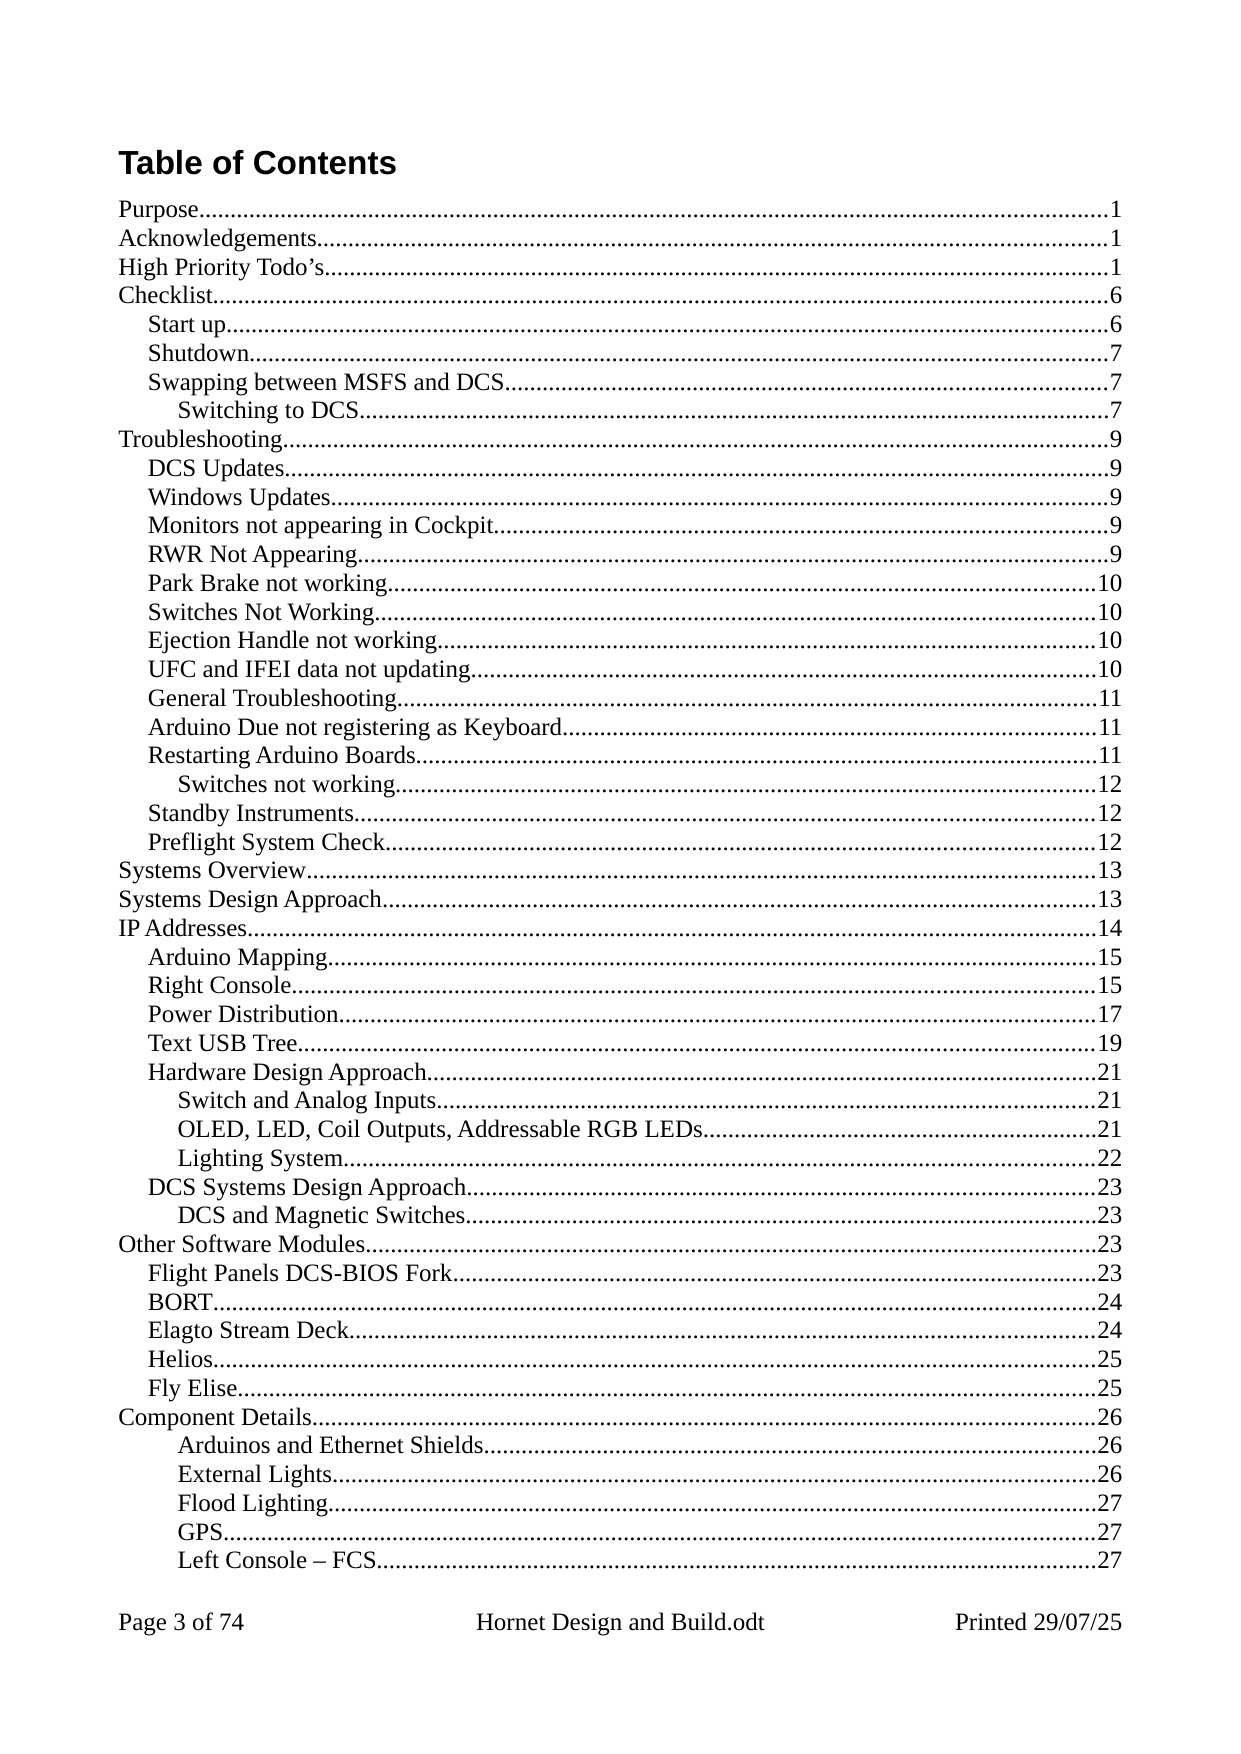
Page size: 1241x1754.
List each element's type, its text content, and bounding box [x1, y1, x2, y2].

text Monitors not appearing in Cockpit 9 [148, 510, 1122, 539]
text Switches not working 12 [177, 769, 1122, 798]
text Lighting System 22 [177, 1143, 1122, 1172]
text Systems Design Approach 13 [118, 884, 1122, 913]
text DCS and Magnetic Switches 23 [177, 1200, 1122, 1229]
text Switching to DCS 7 [177, 395, 1122, 424]
text Right Console 15 [148, 970, 1122, 999]
text Restarting Arduino Boards 11 [148, 740, 1122, 769]
text OLED, LED, Coil Outputs, Addressable RGB LEDs 21 [177, 1114, 1122, 1143]
text Ejection Handle not working 10 [148, 625, 1122, 654]
text Preflight System Check 12 [148, 827, 1122, 855]
text Flood Lighting 27 [177, 1488, 1122, 1517]
text Elagto Stream Deck 24 [148, 1315, 1122, 1344]
text High Priority Todo’s 1 [118, 252, 1122, 280]
text Text USB Tree 19 [148, 1028, 1122, 1057]
text Switches Not Working 10 [148, 597, 1122, 625]
subtitle Table of Contents [118, 143, 1122, 182]
text Windows Updates 9 [148, 482, 1122, 510]
text Shutdown 7 [148, 338, 1122, 367]
text Left Console – FCS 27 [177, 1545, 1122, 1574]
text Other Software Modules 23 [118, 1229, 1122, 1258]
text Troubleshooting 9 [118, 424, 1122, 453]
text Component Details 26 [118, 1402, 1122, 1430]
text General Troubleshooting 11 [148, 683, 1122, 712]
text Helios 25 [148, 1344, 1122, 1373]
text Start up 6 [148, 309, 1122, 338]
text Switch and Analog Inputs 21 [177, 1085, 1122, 1114]
text Arduino Due not registering as Keyboard 11 [148, 712, 1122, 740]
text Arduino Mapping 15 [148, 942, 1122, 970]
text External Lights 26 [177, 1459, 1122, 1488]
text UFC and IFEI data not updating 10 [148, 654, 1122, 683]
text Park Brake not working 10 [148, 568, 1122, 597]
text Standby Instruments 12 [148, 798, 1122, 827]
text Swapping between MSFS and DCS 7 [148, 367, 1122, 395]
text DCS Systems Design Approach 23 [148, 1172, 1122, 1200]
text Checklist 6 [118, 280, 1122, 309]
text GPS 27 [177, 1517, 1122, 1545]
text Purpose 1 [118, 194, 1122, 223]
text Flight Panels DCS-BIOS Fork 23 [148, 1258, 1122, 1287]
text DCS Updates 9 [148, 453, 1122, 482]
text Hardware Design Approach 21 [148, 1057, 1122, 1085]
text Power Distribution 17 [148, 999, 1122, 1028]
text RWR Not Appearing 9 [148, 539, 1122, 568]
text Arduinos and Ethernet Shields 26 [177, 1430, 1122, 1459]
text Acknowledgements 1 [118, 223, 1122, 252]
text Systems Overview 13 [118, 855, 1122, 884]
text BORT 24 [148, 1287, 1122, 1315]
text Fly Elise 25 [148, 1373, 1122, 1402]
text IP Addresses 14 [118, 913, 1122, 942]
